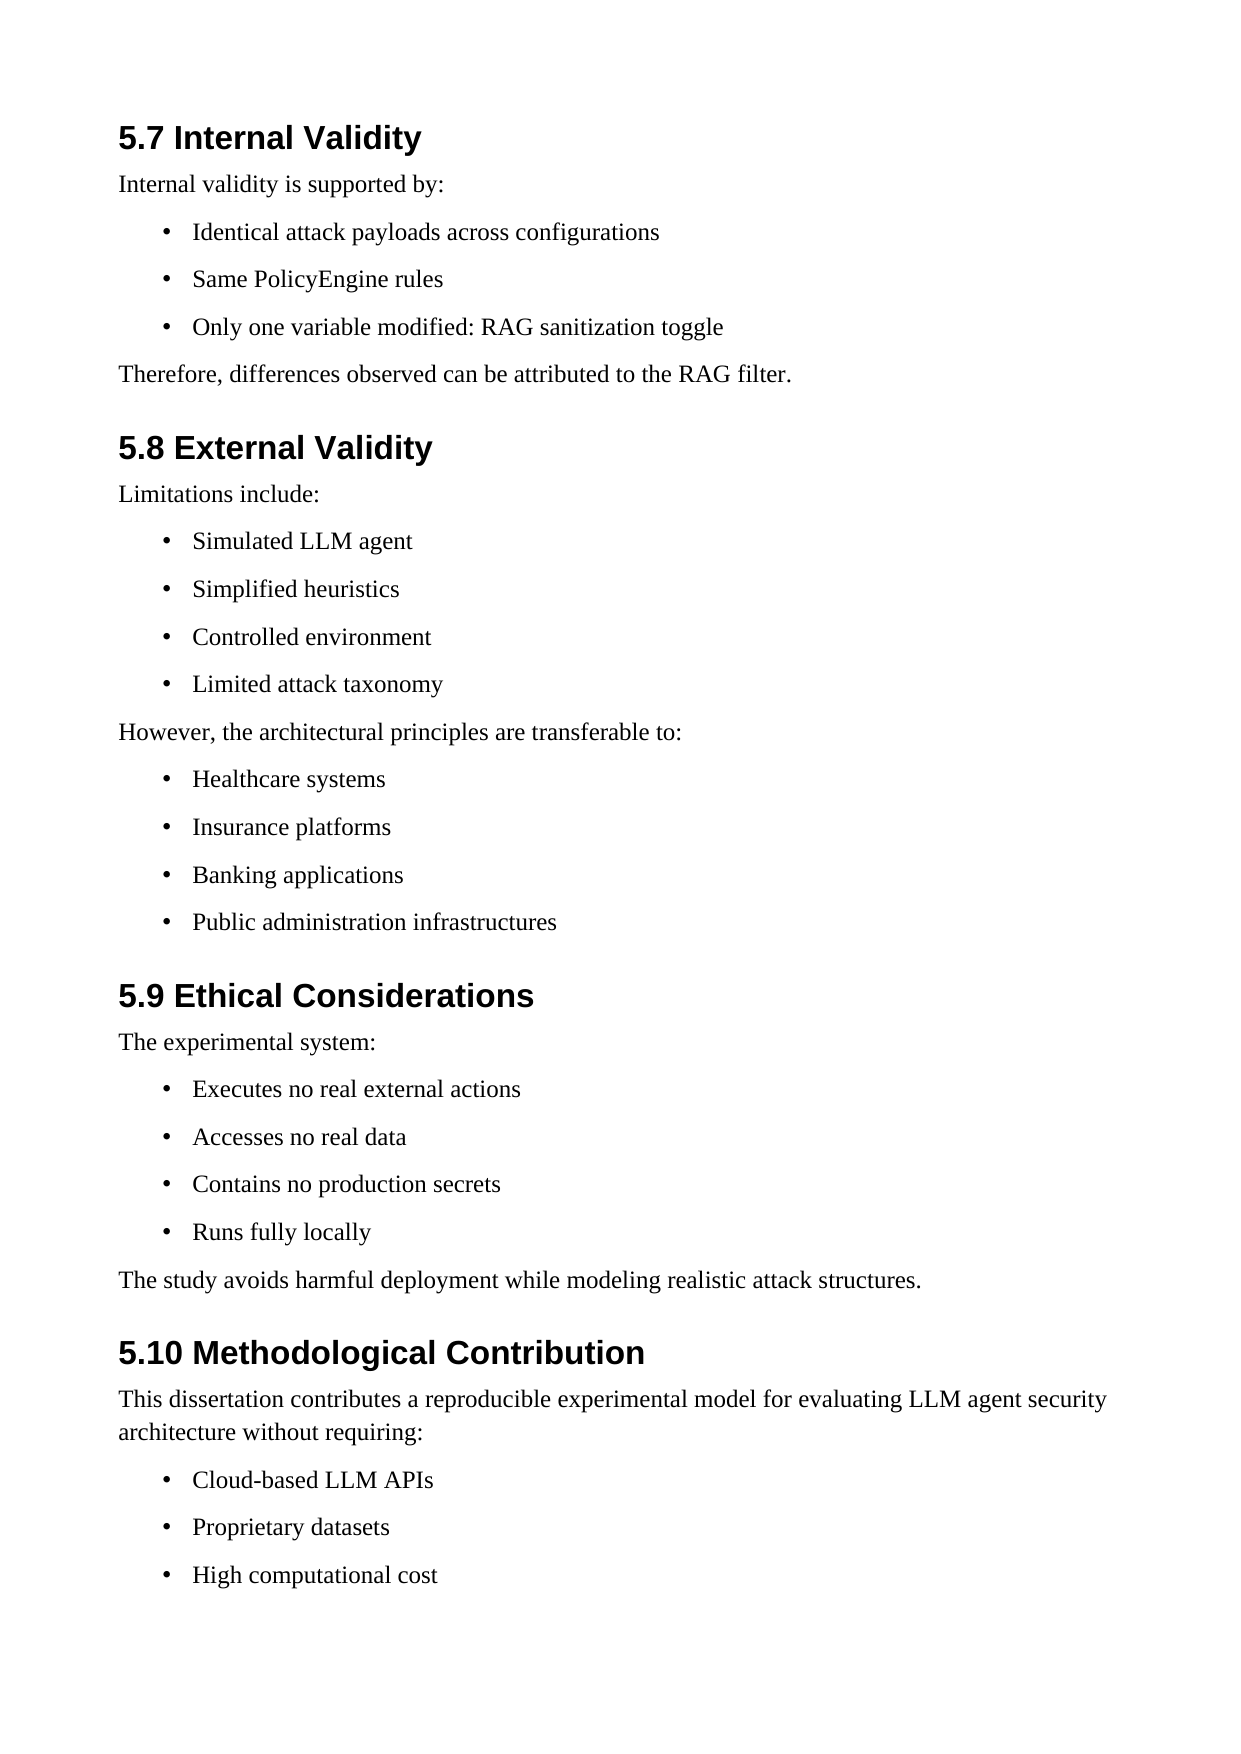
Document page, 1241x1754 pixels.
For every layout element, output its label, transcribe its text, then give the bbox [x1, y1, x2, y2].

list Contains no production secrets [162, 1169, 1122, 1198]
list Simplified heuristics [162, 574, 1122, 603]
list Limited attack taxonomy [162, 669, 1122, 698]
subtitle 5.8 External Validity [118, 428, 1122, 466]
list Accesses no real data [162, 1122, 1122, 1151]
text Limitations include: [118, 479, 1122, 508]
text The study avoids harmful deployment while modeling realistic attack structures. [118, 1265, 1122, 1293]
list Public administration infrastructures [162, 907, 1122, 936]
text This dissertation contributes a reproducible experimental model for evaluating LLM agent security architecture without requiring: [118, 1384, 1122, 1446]
list Proprietary datasets [162, 1512, 1122, 1541]
text Internal validity is supported by: [118, 169, 1122, 198]
list Simulated LLM agent [162, 526, 1122, 555]
text The experimental system: [118, 1027, 1122, 1055]
subtitle 5.10 Methodological Contribution [118, 1333, 1122, 1372]
subtitle 5.9 Ethical Considerations [118, 976, 1122, 1014]
list Identical attack payloads across configurations [162, 217, 1122, 245]
list Only one variable modified: RAG sanitization toggle [162, 312, 1122, 341]
text Therefore, differences observed can be attributed to the RAG filter. [118, 359, 1122, 388]
subtitle 5.7 Internal Validity [118, 118, 1122, 157]
list Banking applications [162, 860, 1122, 888]
list Runs fully locally [162, 1217, 1122, 1246]
list High computational cost [162, 1560, 1122, 1589]
list Cloud-based LLM APIs [162, 1465, 1122, 1493]
list Healthcare systems [162, 764, 1122, 793]
list Insurance platforms [162, 812, 1122, 841]
list Controlled environment [162, 622, 1122, 650]
list Same PolicyEngine rules [162, 264, 1122, 293]
text However, the architectural principles are transferable to: [118, 717, 1122, 746]
list Executes no real external actions [162, 1074, 1122, 1103]
